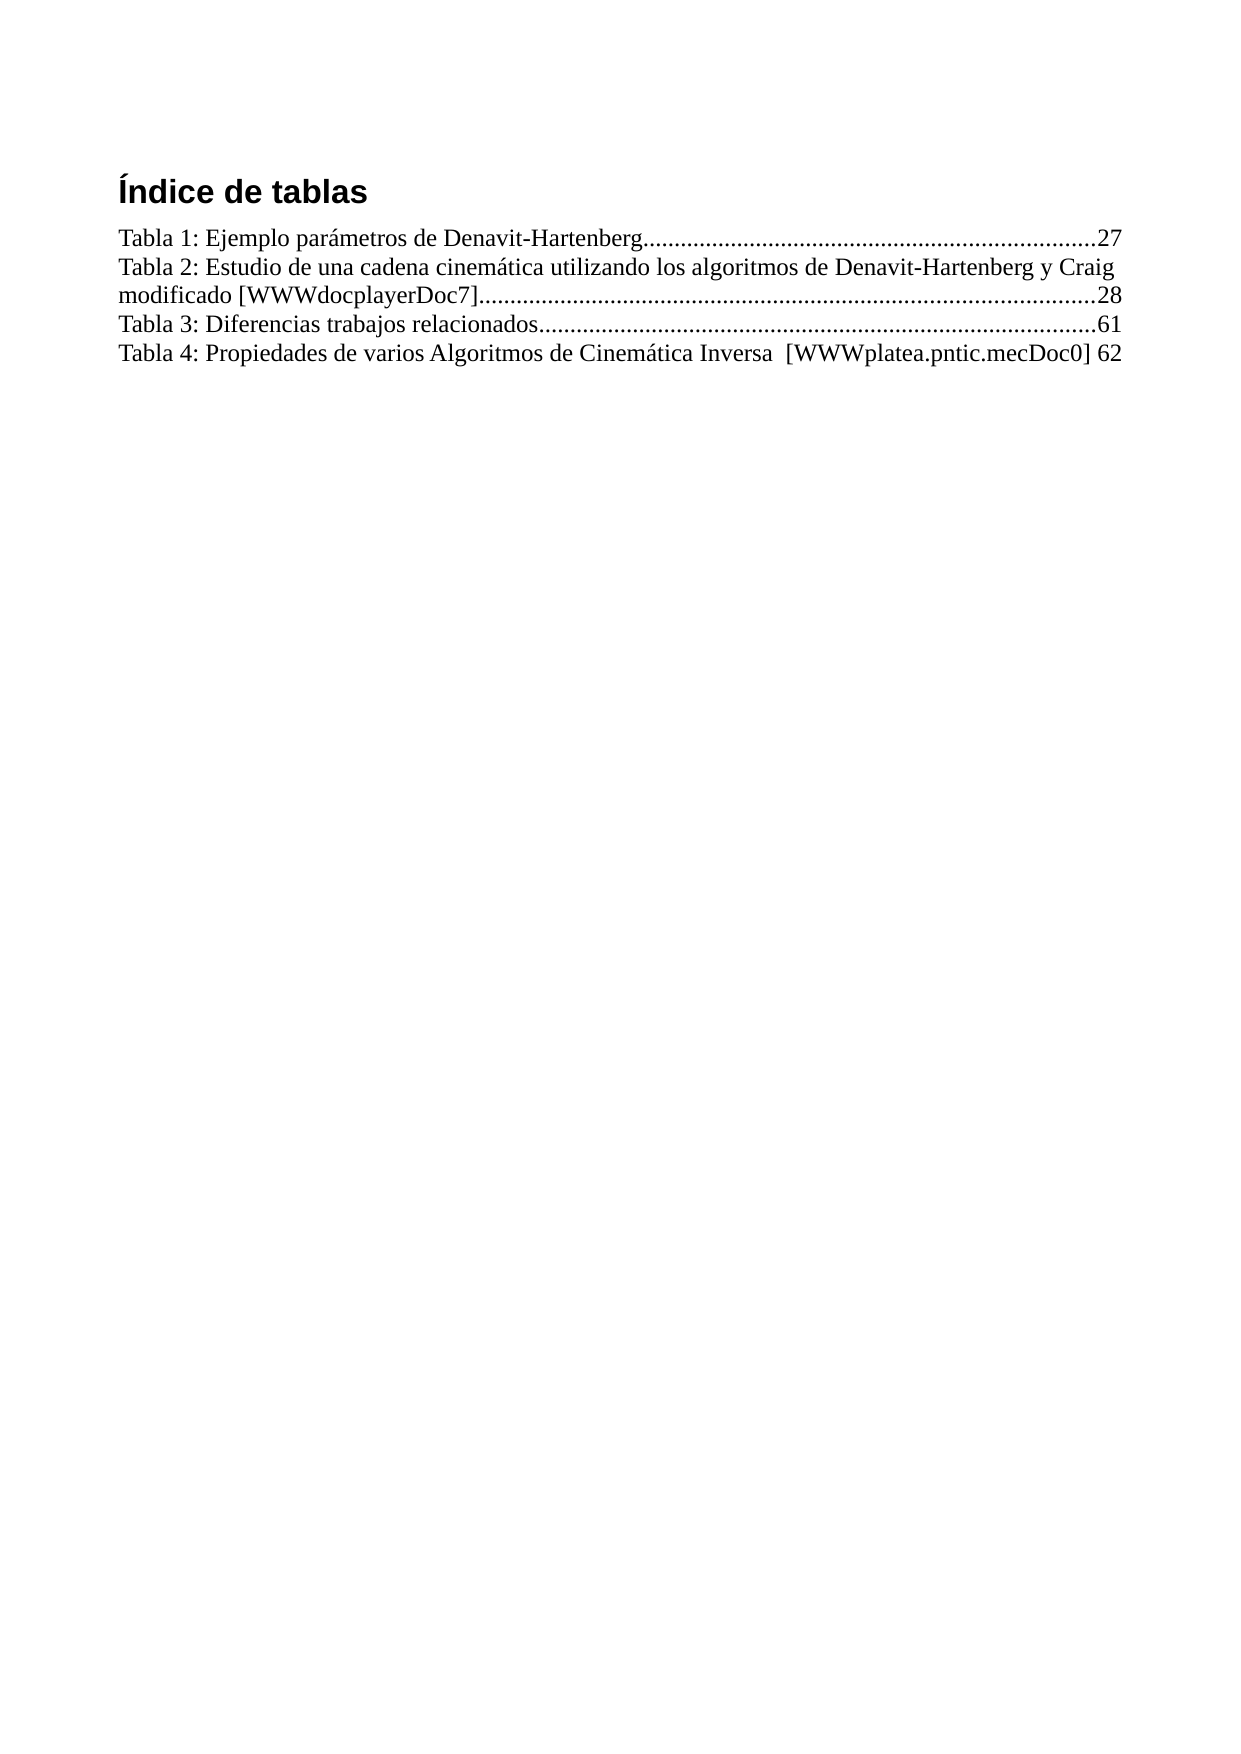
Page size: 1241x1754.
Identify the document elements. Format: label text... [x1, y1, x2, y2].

text Tabla 3: Diferencias trabajos relacionados 61 [118, 309, 1122, 338]
text Tabla 4: Propiedades de varios Algoritmos de Cinemática Inversa [WWWplatea.pntic.mecDoc0] 62 [118, 338, 1122, 367]
text Tabla 2: Estudio de una cadena cinemática utilizando los algoritmos de Denavit-Hartenberg y Craig modificado [WWWdocplayerDoc7] 28 [118, 252, 1122, 309]
subtitle Índice de tablas [118, 172, 1122, 210]
text Tabla 1: Ejemplo parámetros de Denavit-Hartenberg 27 [118, 223, 1122, 252]
